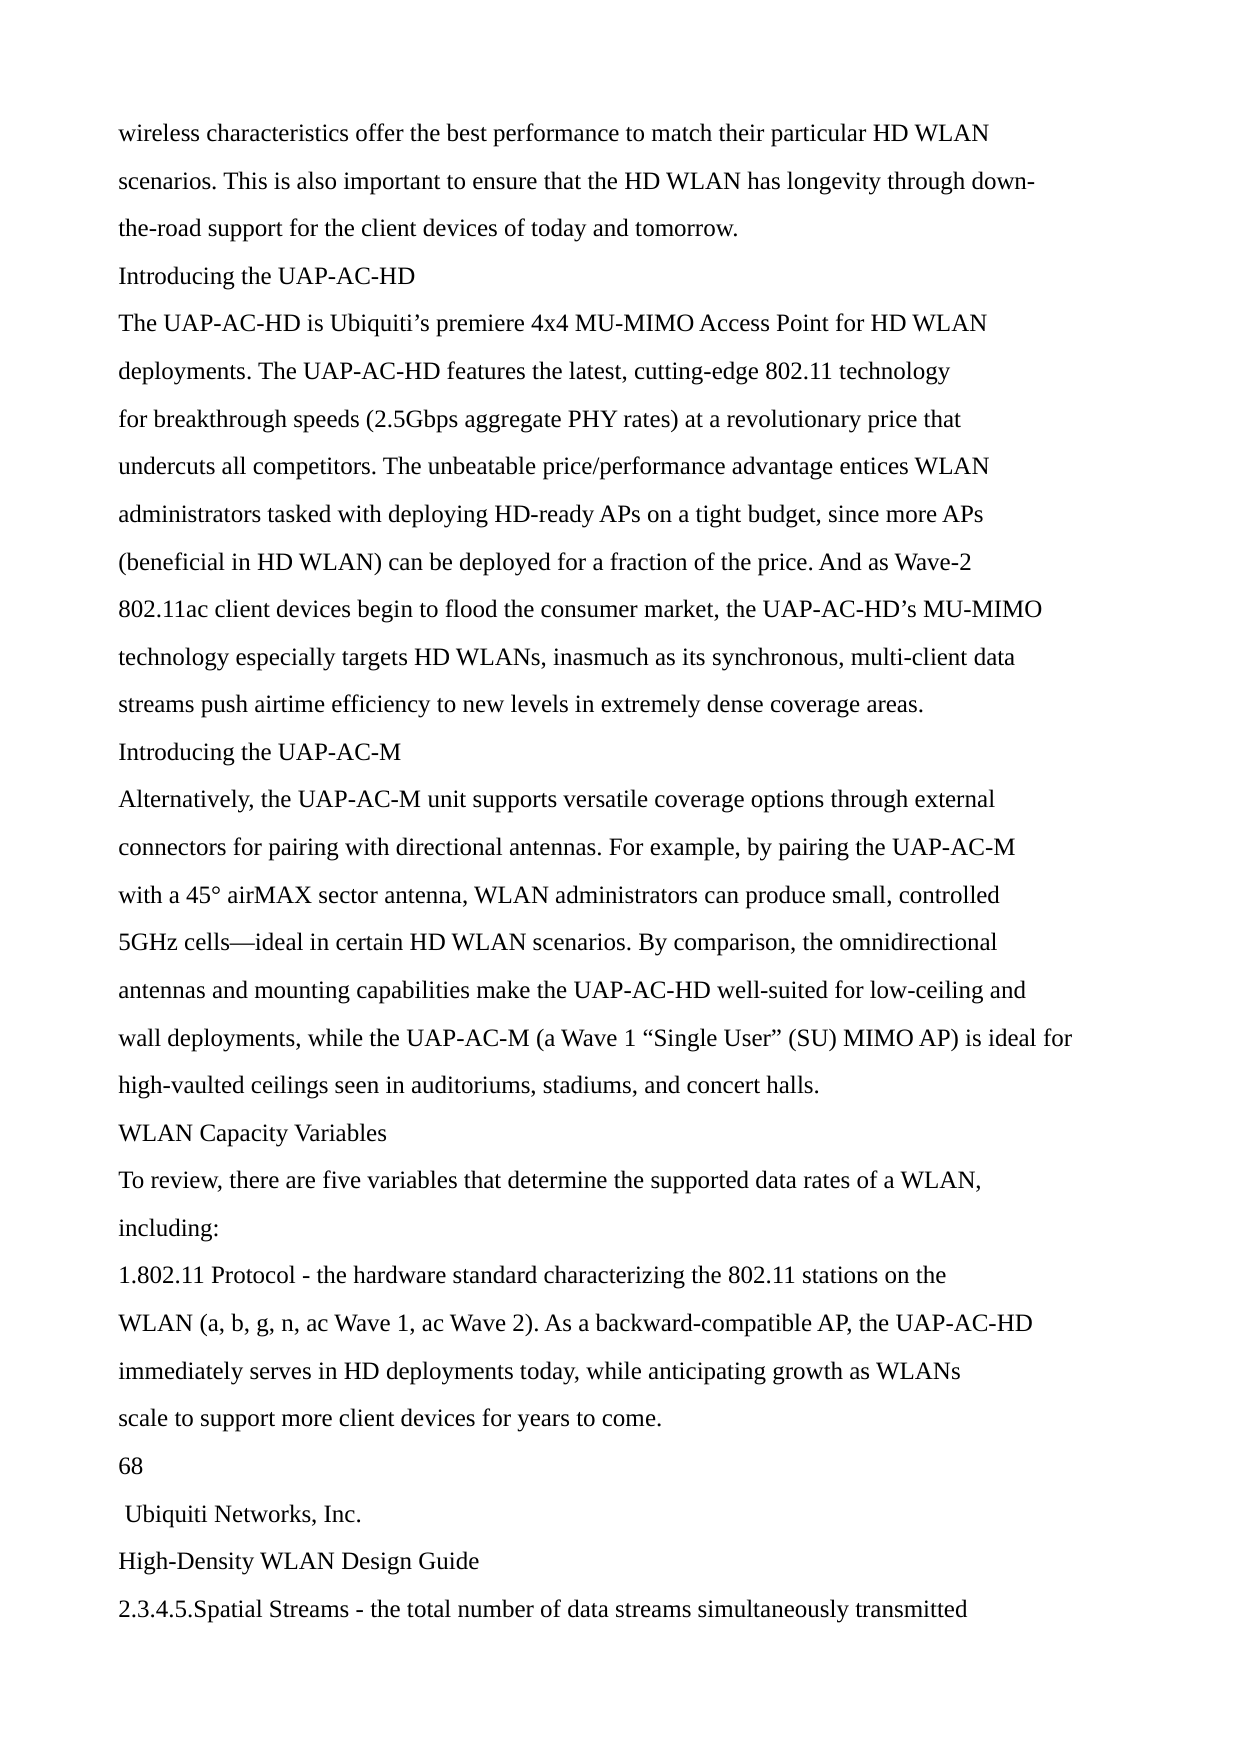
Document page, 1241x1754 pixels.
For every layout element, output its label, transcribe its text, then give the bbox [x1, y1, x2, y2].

text 68 [118, 1451, 1122, 1480]
text connectors for pairing with directional antennas. For example, by pairing the UAP-AC-M [118, 832, 1122, 861]
text Introducing the UAP-AC-M [118, 737, 1122, 766]
text wireless characteristics offer the best performance to match their particular HD WLAN [118, 118, 1122, 147]
text for breakthrough speeds (2.5Gbps aggregate PHY rates) at a revolutionary price that [118, 404, 1122, 432]
text streams push airtime efficiency to new levels in extremely dense coverage areas. [118, 689, 1122, 718]
text administrators tasked with deploying HD-ready APs on a tight budget, since more APs [118, 499, 1122, 528]
text antennas and mounting capabilities make the UAP-AC-HD well-suited for low-ceiling and [118, 975, 1122, 1004]
text 2.3.4.5.Spatial Streams - the total number of data streams simultaneously transmitted [118, 1594, 1122, 1623]
text undercuts all competitors. The unbeatable price/performance advantage entices WLAN [118, 451, 1122, 480]
text scenarios. This is also important to ensure that the HD WLAN has longevity through down- [118, 166, 1122, 194]
text deployments. The UAP-AC-HD features the latest, cutting-edge 802.11 technology [118, 356, 1122, 385]
text WLAN Capacity Variables [118, 1118, 1122, 1147]
text 5GHz cells—ideal in certain HD WLAN scenarios. By comparison, the omnidirectional [118, 927, 1122, 956]
text high-vaulted ceilings seen in auditoriums, stadiums, and concert halls. [118, 1070, 1122, 1099]
text wall deployments, while the UAP-AC-M (a Wave 1 “Single User” (SU) MIMO AP) is ideal for [118, 1023, 1122, 1051]
text To review, there are five variables that determine the supported data rates of a WLAN, [118, 1165, 1122, 1194]
text Alternatively, the UAP-AC-M unit supports versatile coverage options through external [118, 784, 1122, 813]
text technology especially targets HD WLANs, inasmuch as its synchronous, multi-client data [118, 642, 1122, 671]
text immediately serves in HD deployments today, while anticipating growth as WLANs [118, 1356, 1122, 1384]
text 802.11ac client devices begin to flood the consumer market, the UAP-AC-HD’s MU-MIMO [118, 594, 1122, 623]
text Ubiquiti Networks, Inc. [118, 1499, 1122, 1527]
text including: [118, 1213, 1122, 1242]
text High-Density WLAN Design Guide [118, 1546, 1122, 1575]
text The UAP-AC-HD is Ubiquiti’s premiere 4x4 MU-MIMO Access Point for HD WLAN [118, 308, 1122, 337]
text Introducing the UAP-AC-HD [118, 261, 1122, 290]
text scale to support more client devices for years to come. [118, 1403, 1122, 1432]
text WLAN (a, b, g, n, ac Wave 1, ac Wave 2). As a backward-compatible AP, the UAP-AC-HD [118, 1308, 1122, 1337]
text with a 45° airMAX sector antenna, WLAN administrators can produce small, controlled [118, 880, 1122, 908]
text (beneficial in HD WLAN) can be deployed for a fraction of the price. And as Wave-2 [118, 547, 1122, 575]
text the-road support for the client devices of today and tomorrow. [118, 213, 1122, 242]
text 1.802.11 Protocol - the hardware standard characterizing the 802.11 stations on the [118, 1261, 1122, 1289]
